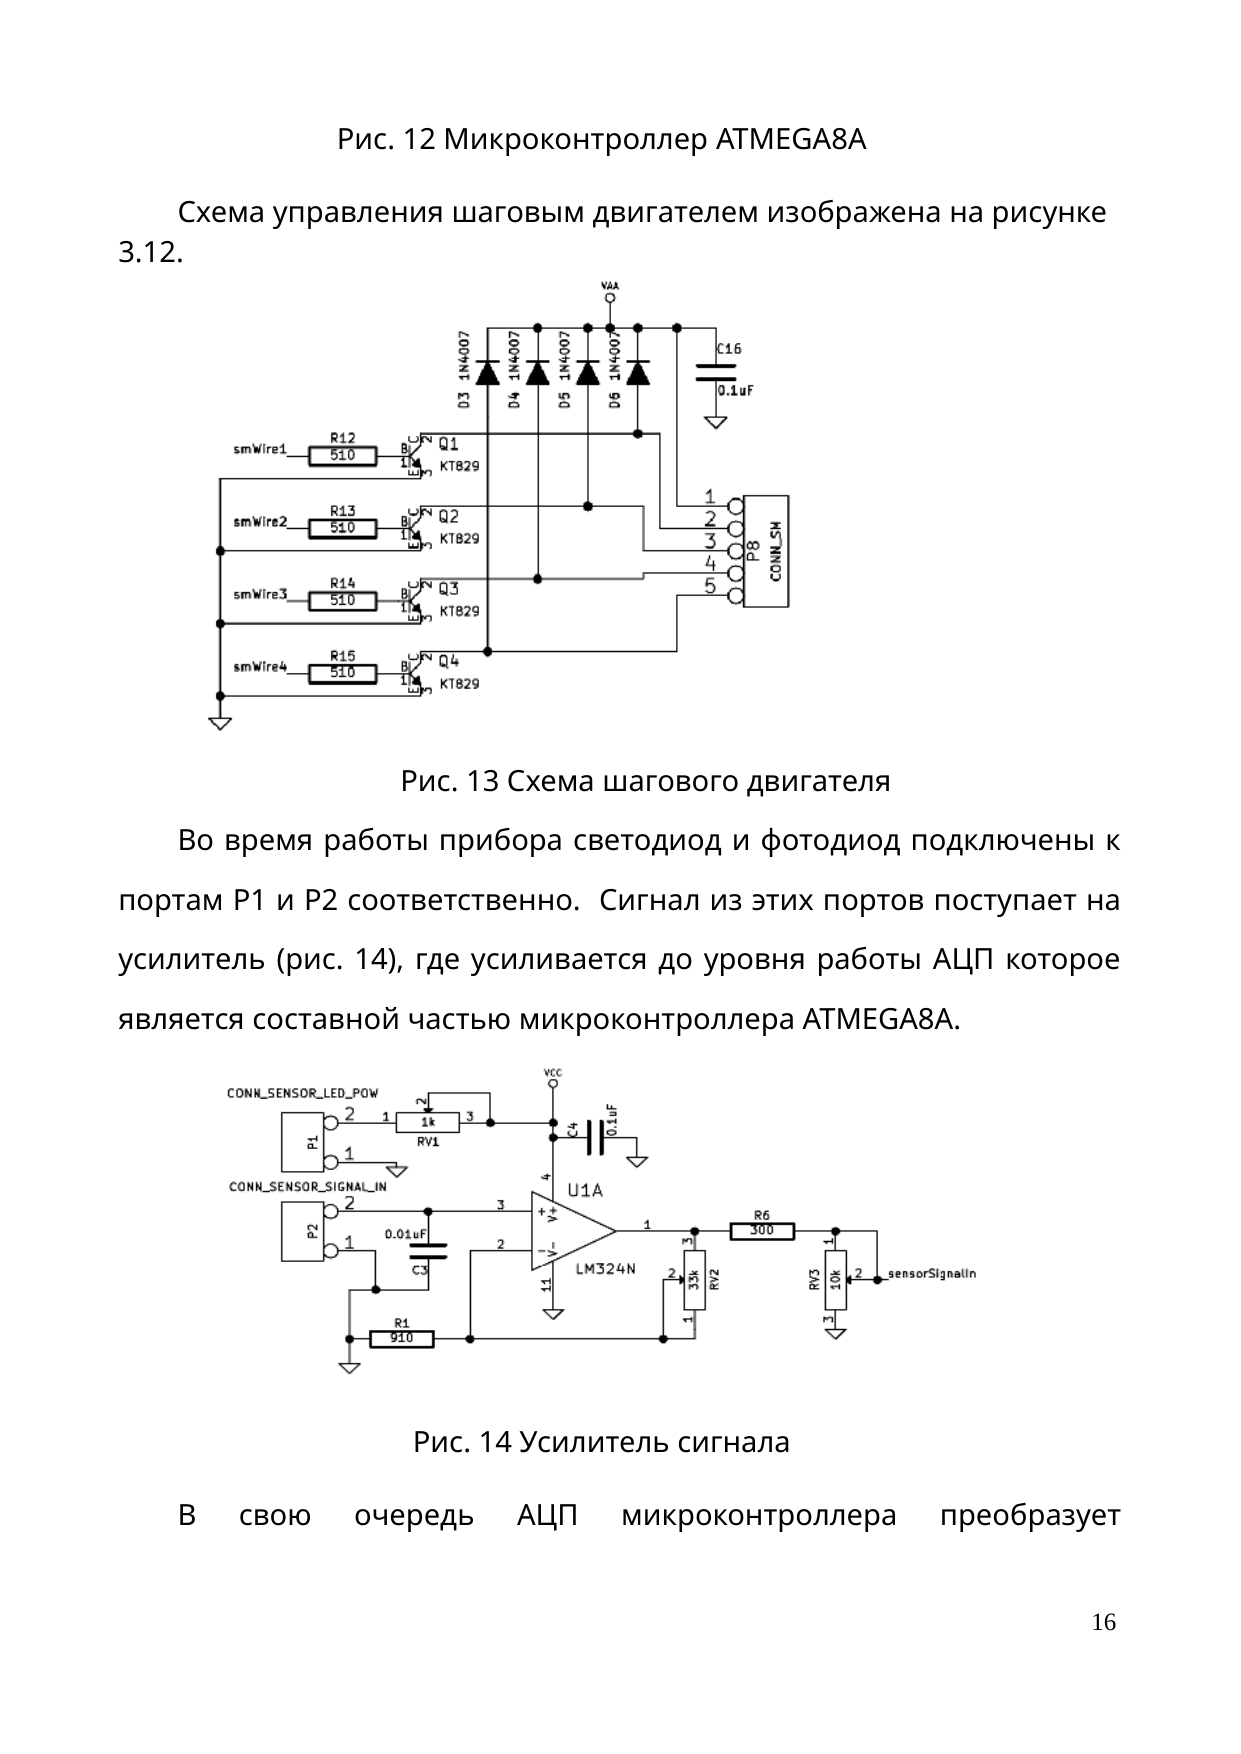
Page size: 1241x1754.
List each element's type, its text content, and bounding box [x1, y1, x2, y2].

text Схема управления шаговым двигателем изображена на рисунке 3.12. [118, 191, 1122, 271]
text Рис. 13 Схема шагового двигателя [118, 760, 1122, 800]
table_header [1001, 1058, 1104, 1421]
table_header [107, 1058, 210, 1421]
list Во время работы прибора светодиод и фотодиод подключены к портам P1 и P2 соответственно. Сигнал из этих портов поступает на усилитель (рис. 14), где усиливается до уровня работы АЦП которое является составной частью микроконтроллера ATMEGA8A. [118, 819, 1122, 1038]
table_cell Рис. 14 Усилитель сигнала [107, 1421, 1104, 1461]
picture [177, 270, 811, 744]
text В свою очередь АЦП микроконтроллера преобразует [118, 1494, 1122, 1534]
table_cell Рис. 12 Микроконтроллер ATMEGA8A [107, 118, 1104, 158]
